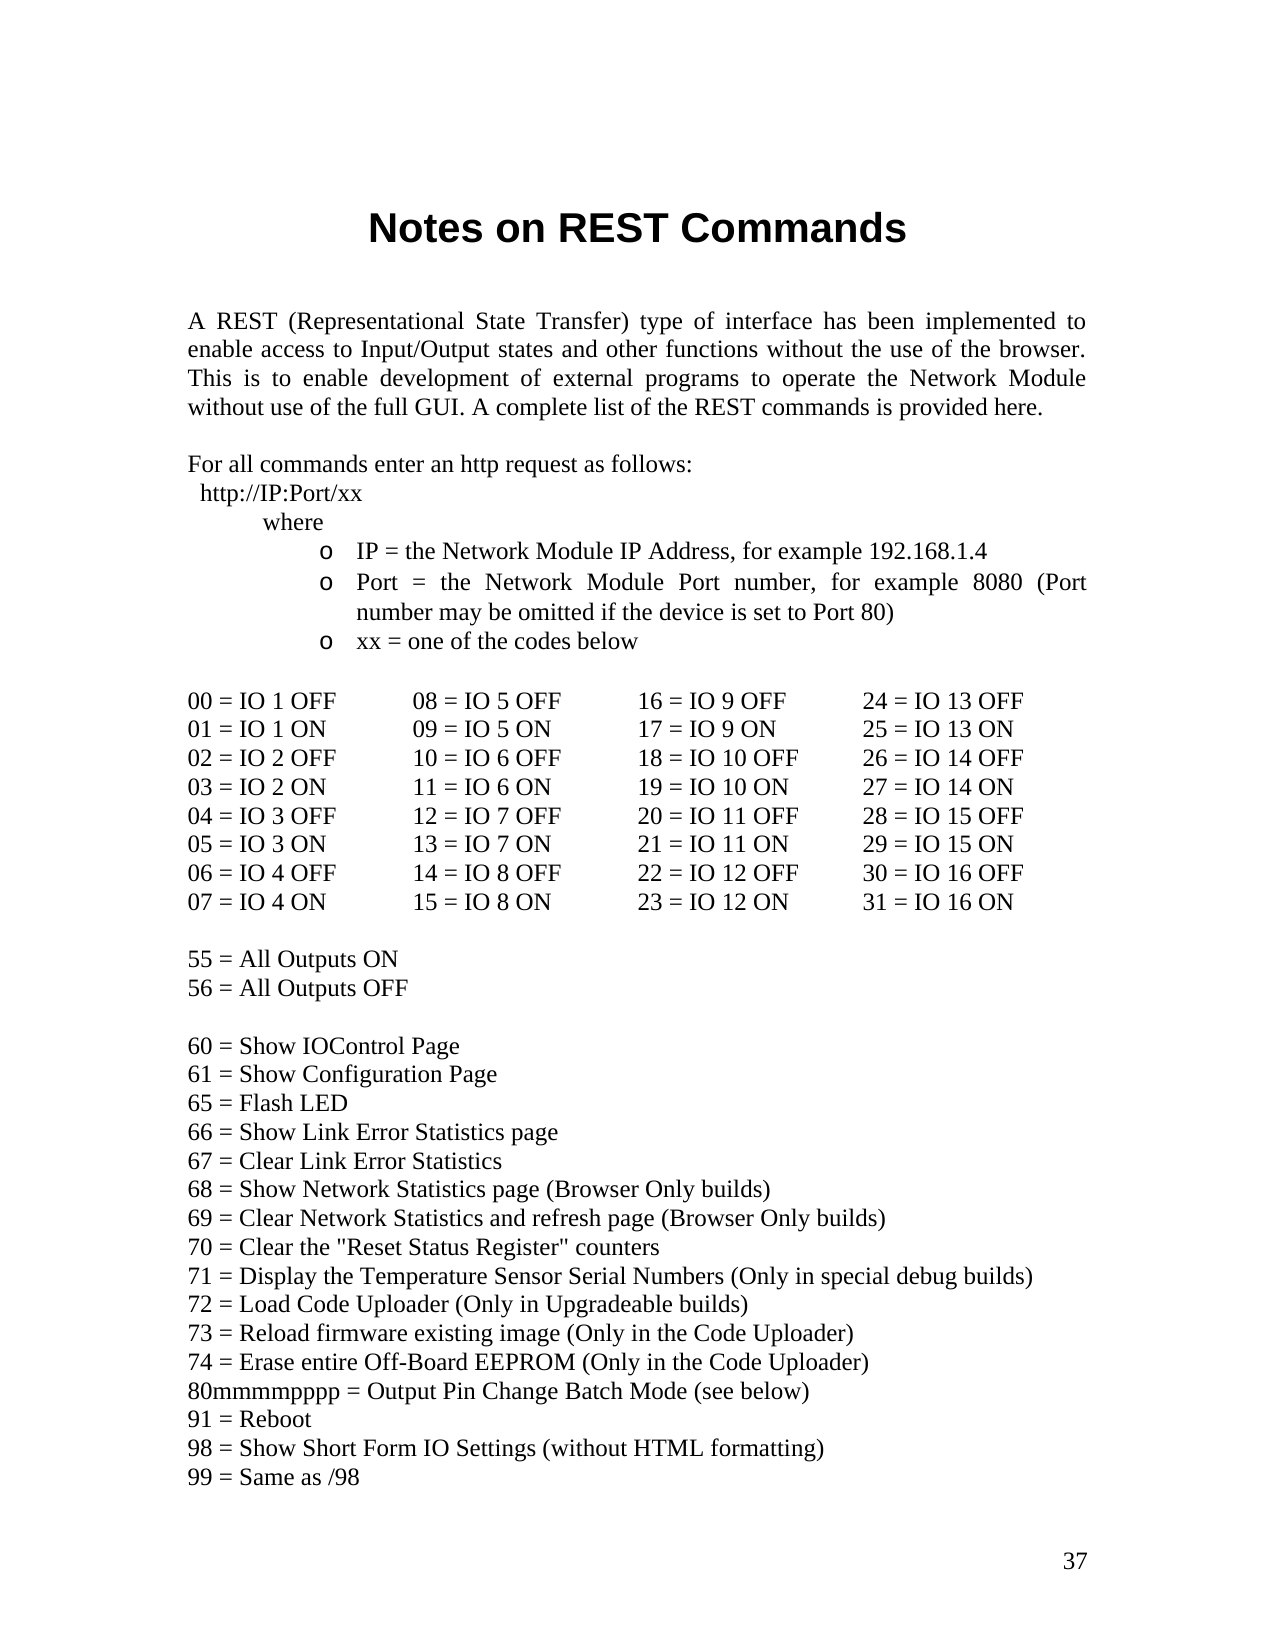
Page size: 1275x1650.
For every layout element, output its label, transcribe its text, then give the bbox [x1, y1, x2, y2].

text For all commands enter an http request as follows: [187, 449, 1087, 478]
list xx = one of the codes below [319, 626, 1087, 657]
text 00 = IO 1 OFF 08 = IO 5 OFF 16 = IO 9 OFF 24 = IO 13 OFF [187, 686, 1087, 714]
text 55 = All Outputs ON [187, 944, 1087, 973]
text 72 = Load Code Uploader (Only in Upgradeable builds) [187, 1289, 1087, 1318]
text 61 = Show Configuration Page [187, 1059, 1087, 1088]
text 60 = Show IOControl Page [187, 1031, 1087, 1059]
text where [262, 507, 1087, 536]
text 69 = Clear Network Statistics and refresh page (Browser Only builds) [187, 1203, 1087, 1232]
text 02 = IO 2 OFF 10 = IO 6 OFF 18 = IO 10 OFF 26 = IO 14 OFF [187, 743, 1087, 772]
text 65 = Flash LED [187, 1088, 1087, 1117]
list IP = the Network Module IP Address, for example 192.168.1.4 [319, 536, 1087, 567]
text 03 = IO 2 ON 11 = IO 6 ON 19 = IO 10 ON 27 = IO 14 ON [187, 772, 1087, 801]
text 66 = Show Link Error Statistics page [187, 1117, 1087, 1146]
text 07 = IO 4 ON 15 = IO 8 ON 23 = IO 12 ON 31 = IO 16 ON [187, 887, 1087, 916]
text 56 = All Outputs OFF [187, 973, 1087, 1002]
text 73 = Reload firmware existing image (Only in the Code Uploader) [187, 1318, 1087, 1347]
list Port = the Network Module Port number, for example 8080 (Port number may be omitted if the device is set to Port 80) [319, 567, 1087, 626]
text 91 = Reboot [187, 1404, 1087, 1433]
text 68 = Show Network Statistics page (Browser Only builds) [187, 1174, 1087, 1203]
text 99 = Same as /98 [187, 1462, 1087, 1491]
text 80mmmmpppp = Output Pin Change Batch Mode (see below) [187, 1376, 1087, 1404]
text 06 = IO 4 OFF 14 = IO 8 OFF 22 = IO 12 OFF 30 = IO 16 OFF [187, 858, 1087, 887]
text 98 = Show Short Form IO Settings (without HTML formatting) [187, 1433, 1087, 1462]
subtitle Notes on REST Commands [187, 204, 1087, 252]
text 70 = Clear the "Reset Status Register" counters [187, 1232, 1087, 1261]
text 01 = IO 1 ON 09 = IO 5 ON 17 = IO 9 ON 25 = IO 13 ON [187, 714, 1087, 743]
text 67 = Clear Link Error Statistics [187, 1146, 1087, 1174]
text 71 = Display the Temperature Sensor Serial Numbers (Only in special debug builds) [187, 1261, 1087, 1289]
text 04 = IO 3 OFF 12 = IO 7 OFF 20 = IO 11 OFF 28 = IO 15 OFF [187, 801, 1087, 829]
text http://IP:Port/xx [187, 478, 1087, 507]
text A REST (Representational State Transfer) type of interface has been implemented to enable access to Input/Output states and other functions without the use of the browser. This is to enable development of external programs to operate the Network Module without use of the full GUI. A complete list of the REST commands is provided here. [187, 306, 1087, 421]
text 05 = IO 3 ON 13 = IO 7 ON 21 = IO 11 ON 29 = IO 15 ON [187, 829, 1087, 858]
text 74 = Erase entire Off-Board EEPROM (Only in the Code Uploader) [187, 1347, 1087, 1376]
